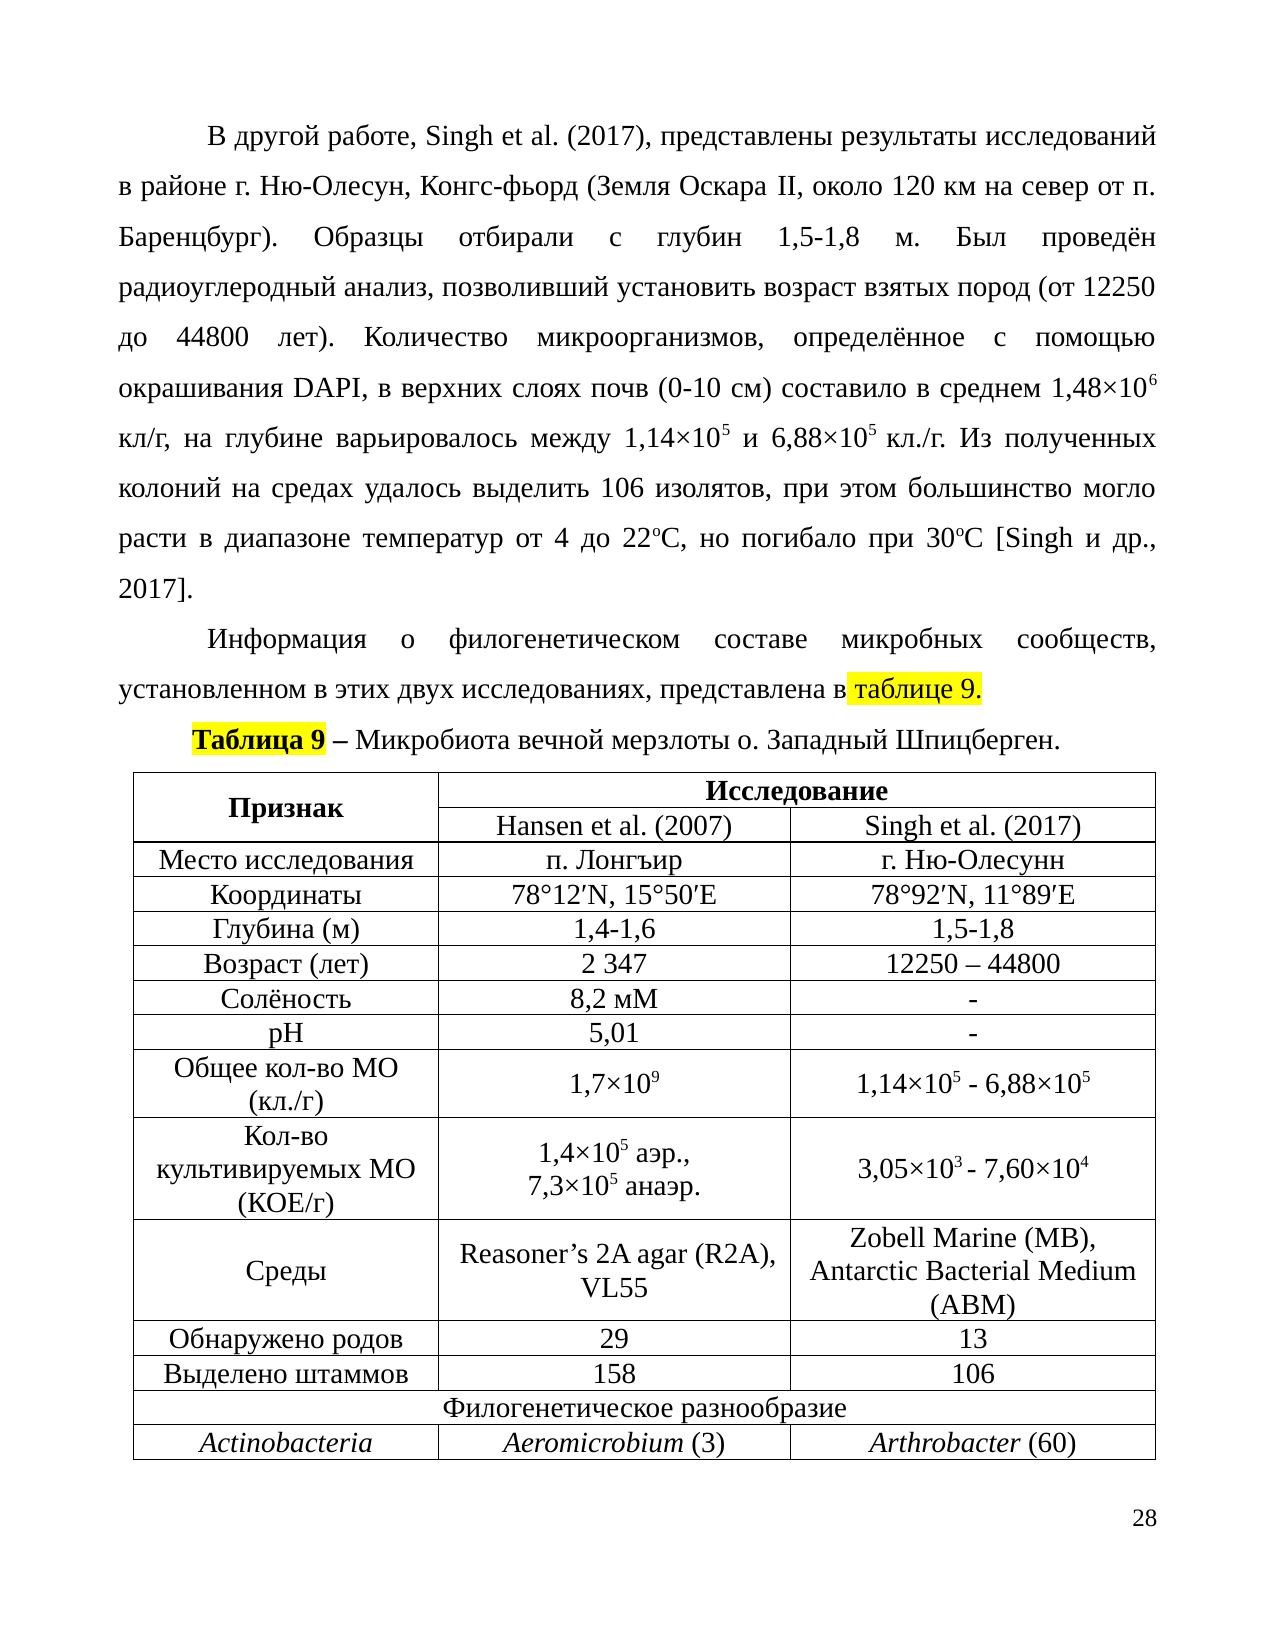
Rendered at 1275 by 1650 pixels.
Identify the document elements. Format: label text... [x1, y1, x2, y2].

table_cell 158 [439, 1356, 790, 1389]
table_cell 8,2 мМ [439, 981, 790, 1014]
table_cell Hansen et al. (2007) [439, 808, 790, 841]
table_cell Возраст (лет) [134, 946, 438, 980]
table_cell Arthrobacter (60) [791, 1425, 1155, 1459]
table_cell Actinobacteria [134, 1425, 438, 1459]
text Информация о филогенетическом составе микробных сообществ, установленном в этих двух исследованиях, представлена в таблице 9. [118, 621, 1157, 705]
table_cell Общее кол-во МО (кл./г) [134, 1050, 438, 1117]
table_header Признак [134, 773, 438, 841]
table_cell 1,5-1,8 [791, 912, 1155, 945]
table_cell Zobell Marine (MB), Antarctic Bacterial Medium (ABM) [791, 1220, 1155, 1320]
table_cell - [791, 981, 1155, 1014]
table_cell 1,14×105 - 6,88×105 [791, 1050, 1155, 1117]
table_cell Глубина (м) [134, 912, 438, 945]
table_cell pH [134, 1015, 438, 1049]
table_cell 78°92′N, 11°89′E [791, 877, 1155, 911]
table_cell Aeromicrobium (3) [439, 1425, 790, 1459]
text Таблица 9 – Микробиота вечной мерзлоты о. Западный Шпицберген. [118, 722, 1157, 755]
table_cell 5,01 [439, 1015, 790, 1049]
table_cell 2 347 [439, 946, 790, 980]
table_cell 1,4-1,6 [439, 912, 790, 945]
table_cell - [791, 1015, 1155, 1049]
table_cell Среды [134, 1220, 438, 1320]
table_cell 78°12′N, 15°50′E [439, 877, 790, 911]
table_cell Кол-во культивируемых МО (КОЕ/г) [134, 1118, 438, 1219]
table_cell 13 [791, 1321, 1155, 1355]
table_cell п. Лонгъир [439, 843, 790, 876]
text В другой работе, Singh et al. (2017), представлены результаты исследований в районе г. Ню-Олесун, Конгс-фьорд (Земля Оскара II, около 120 км на север от п. Баренцбург). Образцы отбирали с глубин 1,5-1,8 м. Был проведён радиоуглеродный анализ, позволивший установить возраст взятых пород (от 12250 до 44800 лет). Количество микроорганизмов, определённое с помощью окрашивания DAPI, в верхних слоях почв (0-10 см) составило в среднем 1,48×106 кл/г, на глубине варьировалось между 1,14×105 и 6,88×105 кл./г. Из полученных колоний на средах удалось выделить 106 изолятов, при этом большинство могло расти в диапазоне температур от 4 до 22оС, но погибало при 30оС [Singh и др., 2017]⁠. [118, 118, 1157, 604]
table_cell Singh et al. (2017) [791, 808, 1155, 841]
table_cell 3,05×103 - 7,60×104 [791, 1118, 1155, 1219]
table_cell 12250 – 44800 [791, 946, 1155, 980]
table_cell Reasoner’s 2A agar (R2A), VL55 [439, 1220, 790, 1320]
table_cell Филогенетическое разнообразие [134, 1391, 1155, 1424]
table_header Исследование [439, 773, 1155, 807]
table_cell Солёность [134, 981, 438, 1014]
table_cell 106 [791, 1356, 1155, 1389]
table_cell Координаты [134, 877, 438, 911]
table_cell 1,4×105 аэр., 7,3×105 анаэр. [439, 1118, 790, 1219]
table_cell 1,7×109 [439, 1050, 790, 1117]
table_cell Выделено штаммов [134, 1356, 438, 1389]
table_cell г. Ню-Олесунн [791, 843, 1155, 876]
table_cell Обнаружено родов [134, 1321, 438, 1355]
table_cell Место исследования [134, 843, 438, 876]
table_cell 29 [439, 1321, 790, 1355]
